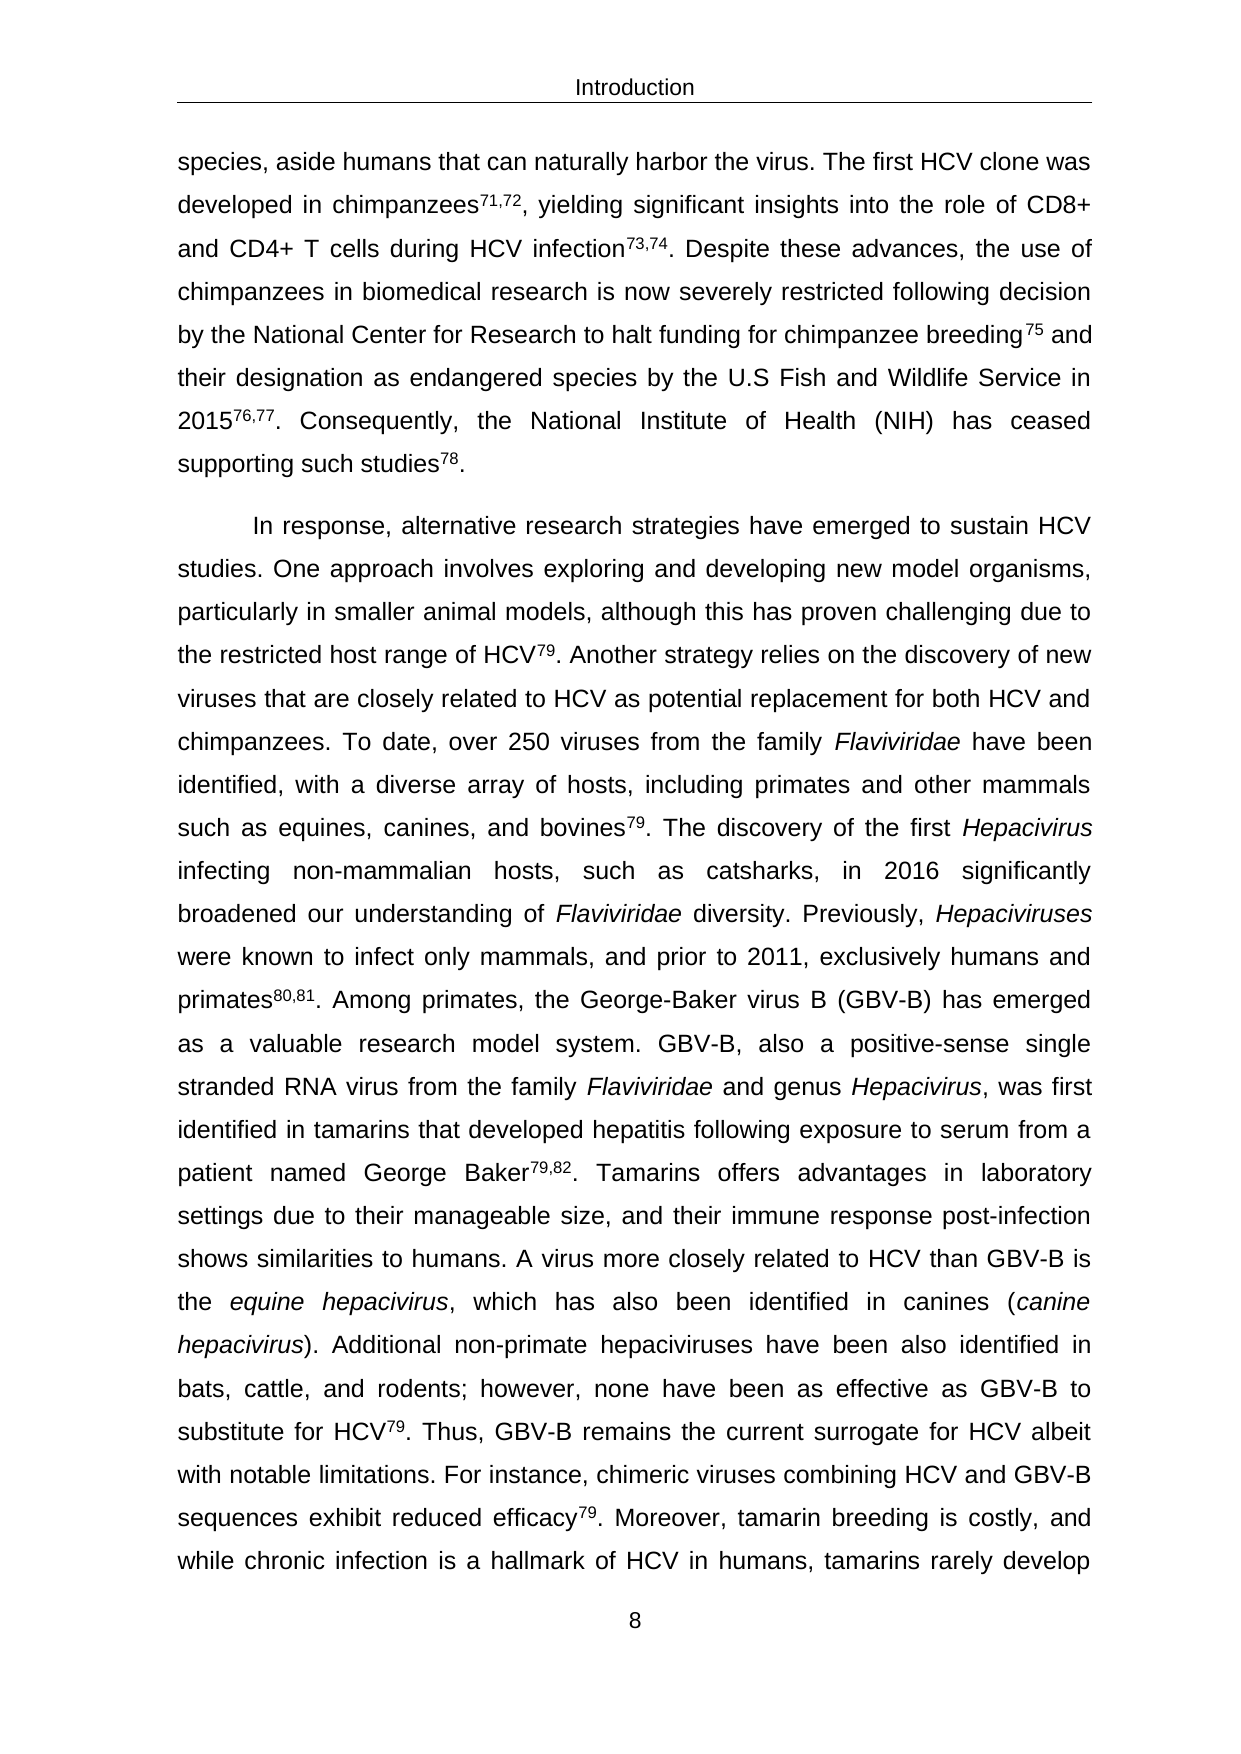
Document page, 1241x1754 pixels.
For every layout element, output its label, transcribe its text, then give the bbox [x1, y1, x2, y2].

text species, aside humans that can naturally harbor the virus. The first HCV clone was developed in chimpanzees71,72, yielding significant insights into the role of CD8+ and CD4+ T cells during HCV infection73,74. Despite these advances, the use of chimpanzees in biomedical research is now severely restricted following decision by the National Center for Research to halt funding for chimpanzee breeding75 and their designation as endangered species by the U.S Fish and Wildlife Service in 201576,77. Consequently, the National Institute of Health (NIH) has ceased supporting such studies78. [177, 147, 1092, 478]
text In response, alternative research strategies have emerged to sustain HCV studies. One approach involves exploring and developing new model organisms, particularly in smaller animal models, although this has proven challenging due to the restricted host range of HCV79. Another strategy relies on the discovery of new viruses that are closely related to HCV as potential replacement for both HCV and chimpanzees. To date, over 250 viruses from the family Flaviviridae have been identified, with a diverse array of hosts, including primates and other mammals such as equines, canines, and bovines79. The discovery of the first Hepacivirus infecting non-mammalian hosts, such as catsharks, in 2016 significantly broadened our understanding of Flaviviridae diversity. Previously, Hepaciviruses were known to infect only mammals, and prior to 2011, exclusively humans and primates80,81. Among primates, the George-Baker virus B (GBV-B) has emerged as a valuable research model system. GBV-B, also a positive-sense single stranded RNA virus from the family Flaviviridae and genus Hepacivirus, was first identified in tamarins that developed hepatitis following exposure to serum from a patient named George Baker79,82. Tamarins offers advantages in laboratory settings due to their manageable size, and their immune response post-infection shows similarities to humans. A virus more closely related to HCV than GBV-B is the equine hepacivirus, which has also been identified in canines (canine hepacivirus). Additional non-primate hepaciviruses have been also identified in bats, cattle, and rodents; however, none have been as effective as GBV-B to substitute for HCV79. Thus, GBV-B remains the current surrogate for HCV albeit with notable limitations. For instance, chimeric viruses combining HCV and GBV-B sequences exhibit reduced efficacy79. Moreover, tamarin breeding is costly, and while chronic infection is a hallmark of HCV in humans, tamarins rarely develop [177, 511, 1092, 1575]
